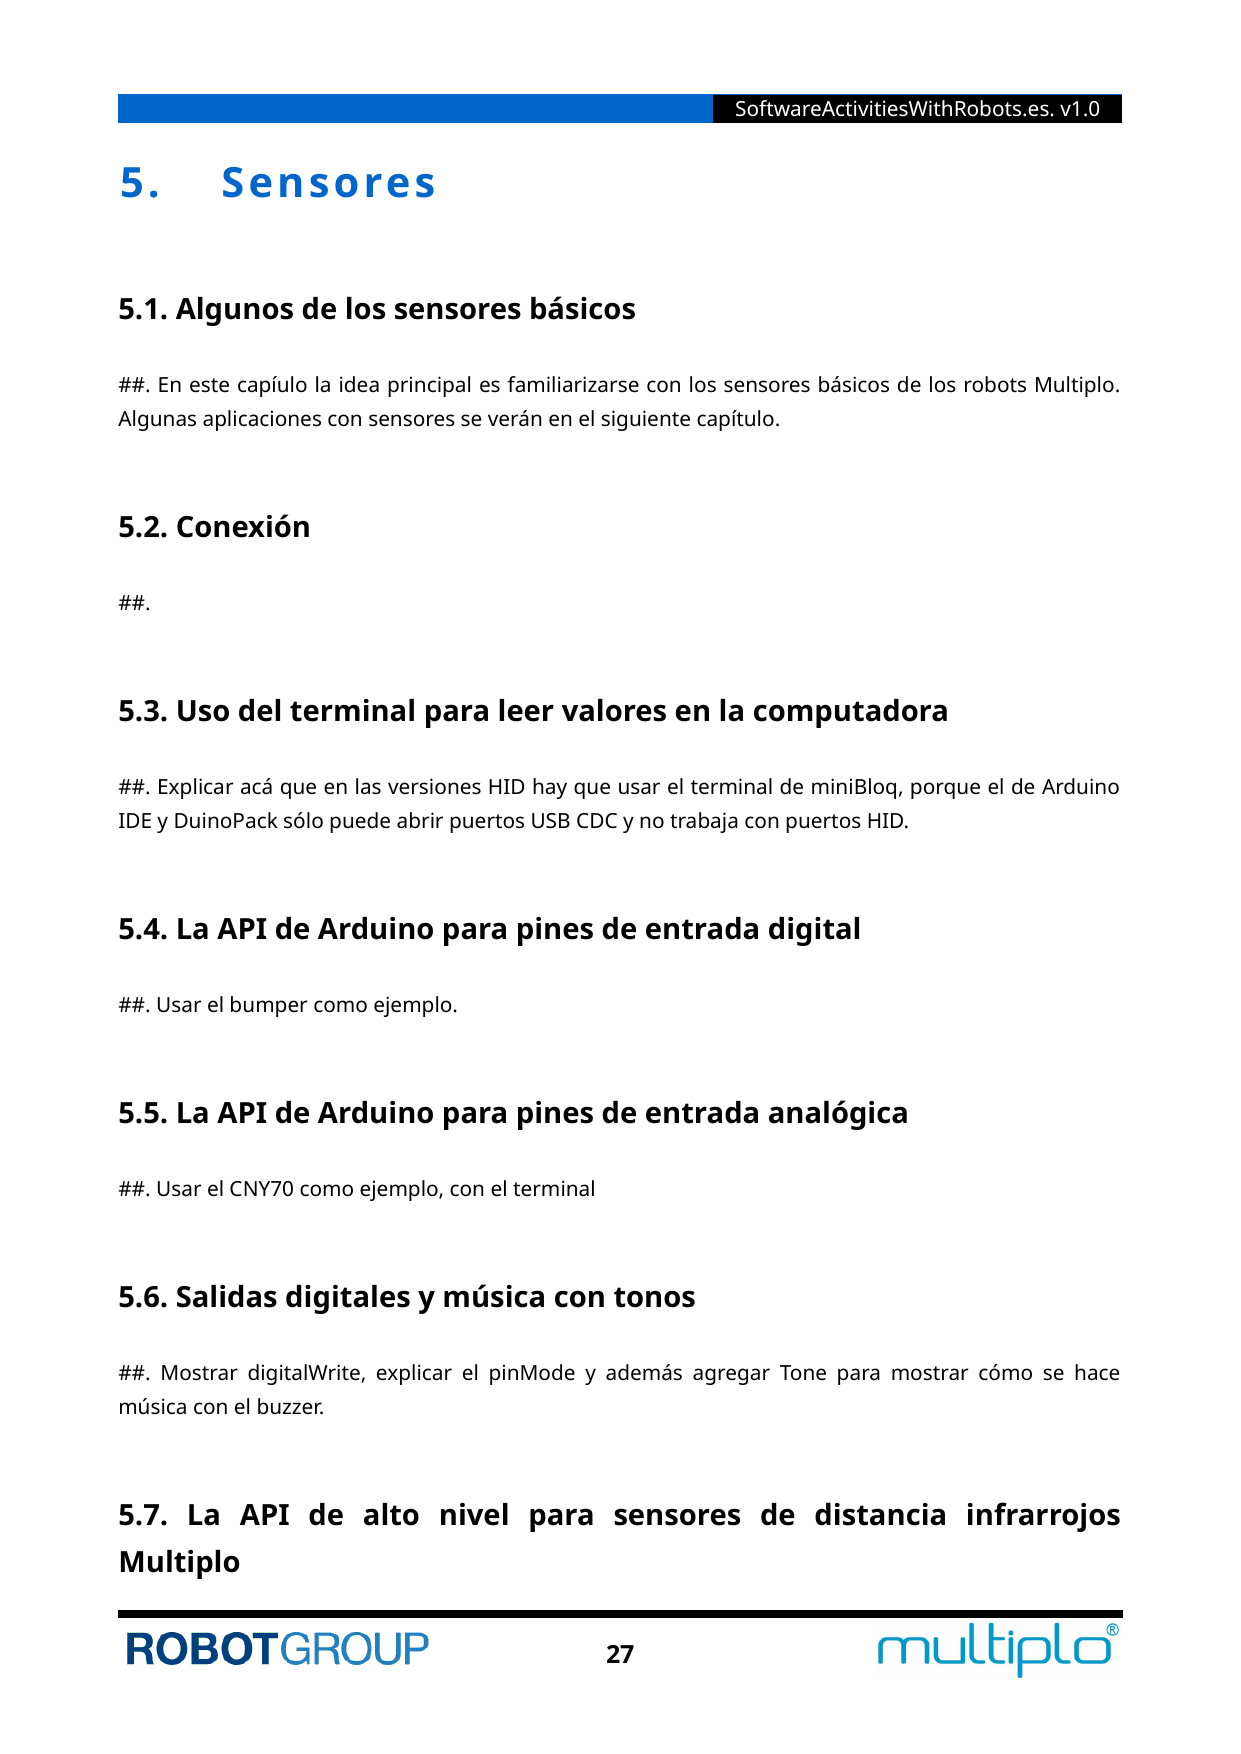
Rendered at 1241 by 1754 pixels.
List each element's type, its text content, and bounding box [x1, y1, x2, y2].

text ##. Usar el bumper como ejemplo. [118, 990, 1122, 1018]
picture [877, 1622, 1123, 1679]
text 5.1. Algunos de los sensores básicos [118, 289, 1122, 328]
picture [118, 1622, 434, 1673]
text 5.2. Conexión [118, 507, 1122, 546]
text ##. Explicar acá que en las versiones HID hay que usar el terminal de miniBloq, porque el de Arduino IDE y DuinoPack sólo puede abrir puertos USB CDC y no trabaja con puertos HID. [118, 772, 1122, 834]
text 5.7. La API de alto nivel para sensores de distancia infrarrojos Multiplo [118, 1494, 1122, 1581]
text ##. [118, 588, 1122, 617]
text ##. En este capíulo la idea principal es familiarizarse con los sensores básicos de los robots Multiplo. Algunas aplicaciones con sensores se verán en el siguiente capítulo. [118, 370, 1122, 433]
text 5.6. Salidas digitales y música con tonos [118, 1276, 1122, 1316]
text ##. Mostrar digitalWrite, explicar el pinMode y además agregar Tone para mostrar cómo se hace música con el buzzer. [118, 1358, 1122, 1420]
text 5. Sensores [120, 152, 1122, 209]
text 5.4. La API de Arduino para pines de entrada digital [118, 908, 1122, 948]
text 5.3. Uso del terminal para leer valores en la computadora [118, 690, 1122, 730]
text 5.5. La API de Arduino para pines de entrada analógica [118, 1092, 1122, 1132]
text ##. Usar el CNY70 como ejemplo, con el terminal [118, 1174, 1122, 1202]
